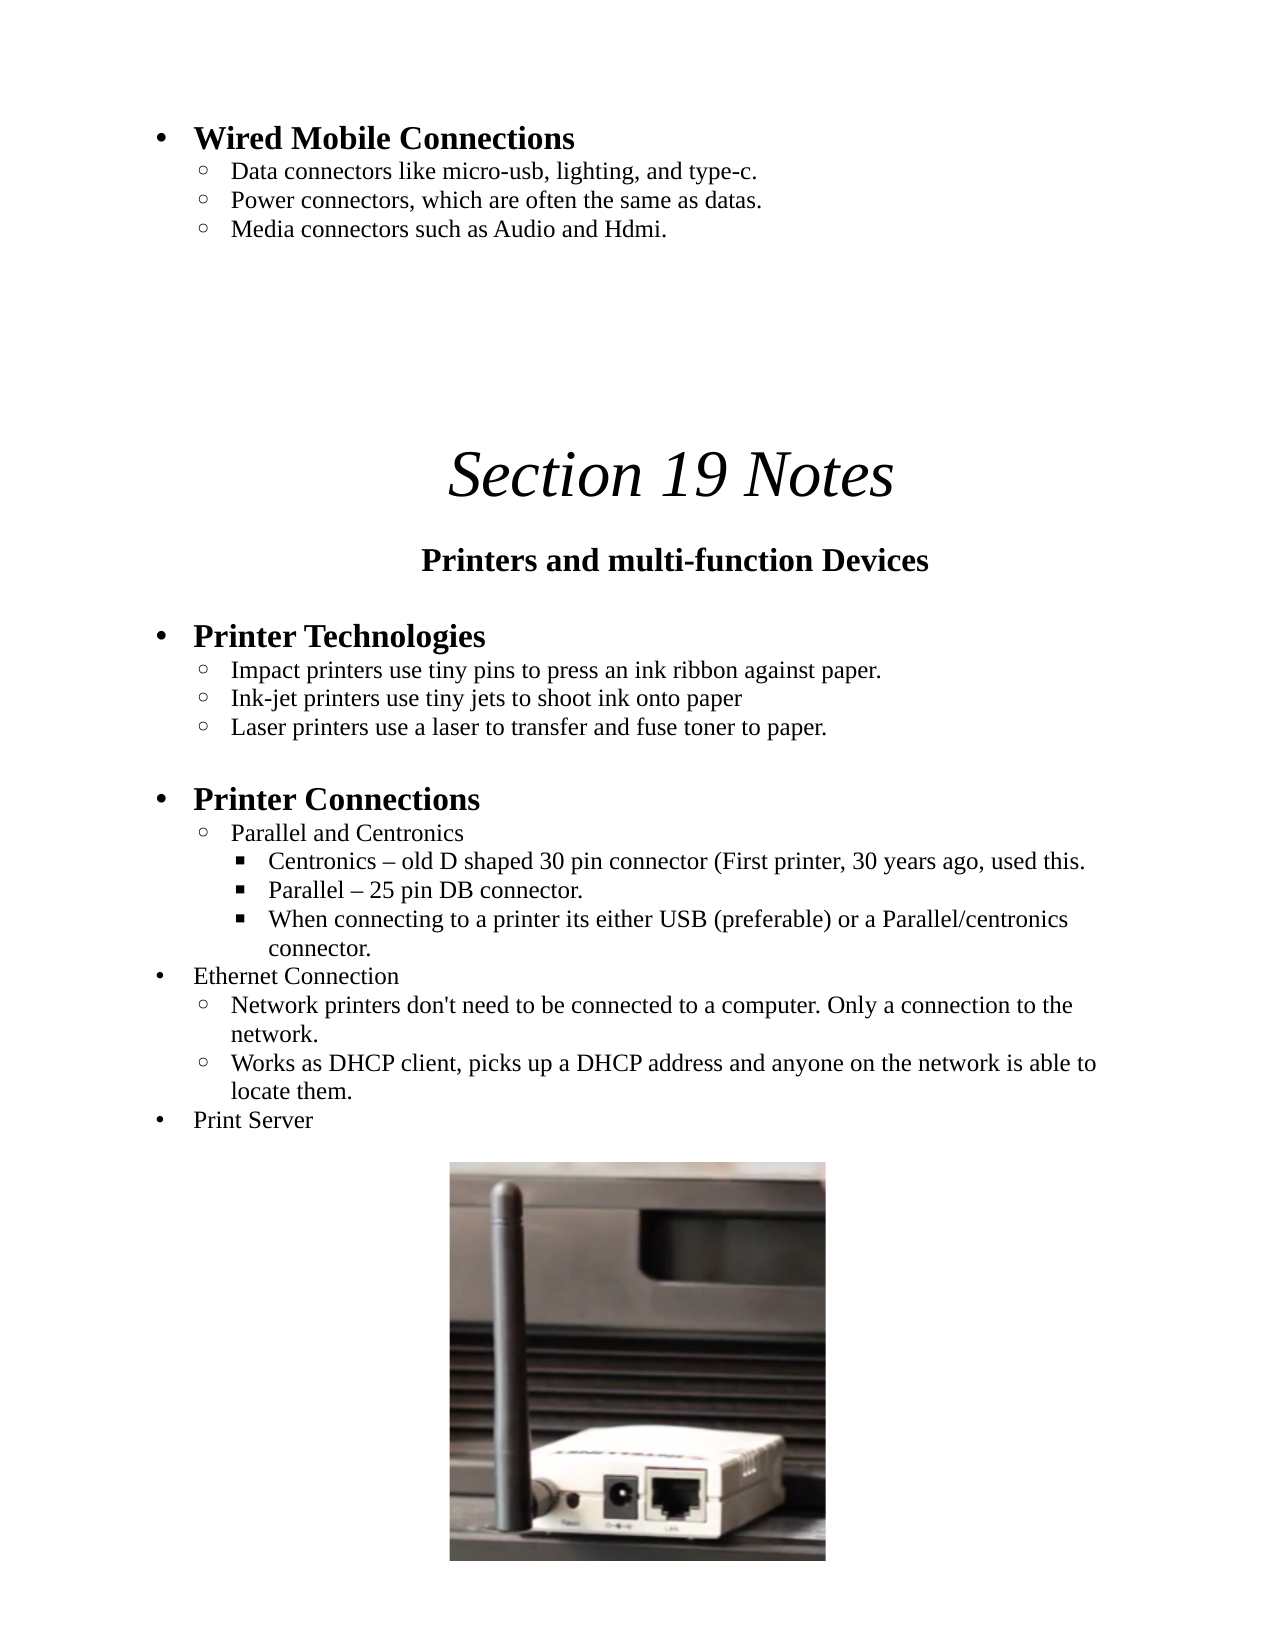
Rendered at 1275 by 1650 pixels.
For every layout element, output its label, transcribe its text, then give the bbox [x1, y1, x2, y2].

list Parallel and Centronics [193, 818, 1157, 846]
list Printer Connections [156, 779, 1157, 818]
list Works as DHCP client, picks up a DHCP address and anyone on the network is able to locate them. [193, 1048, 1157, 1105]
list Printers and multi-function Devices [156, 540, 1157, 578]
list Ink-jet printers use tiny jets to shoot ink onto paper [193, 683, 1157, 712]
list Network printers don't need to be connected to a computer. Only a connection to the network. [193, 990, 1157, 1048]
list Parallel – 25 pin DB connector. [231, 875, 1157, 904]
list Ethernet Connection [156, 961, 1157, 990]
list Data connectors like micro-usb, lighting, and type-c. [193, 156, 1157, 185]
list Printer Technologies [156, 616, 1157, 655]
list Media connectors such as Audio and Hdmi. [193, 214, 1157, 243]
list Section 19 Notes [156, 434, 1157, 511]
list Print Server [156, 1105, 1157, 1134]
list Laser printers use a laser to transfer and fuse toner to paper. [193, 712, 1157, 741]
list Wired Mobile Connections [156, 118, 1157, 156]
list Power connectors, which are often the same as datas. [193, 185, 1157, 214]
list Centronics – old D shaped 30 pin connector (First printer, 30 years ago, used this. [231, 846, 1157, 875]
list Impact printers use tiny pins to press an ink ribbon against paper. [193, 655, 1157, 683]
list When connecting to a printer its either USB (preferable) or a Parallel/centronics connector. [231, 904, 1157, 961]
picture [449, 1162, 826, 1561]
